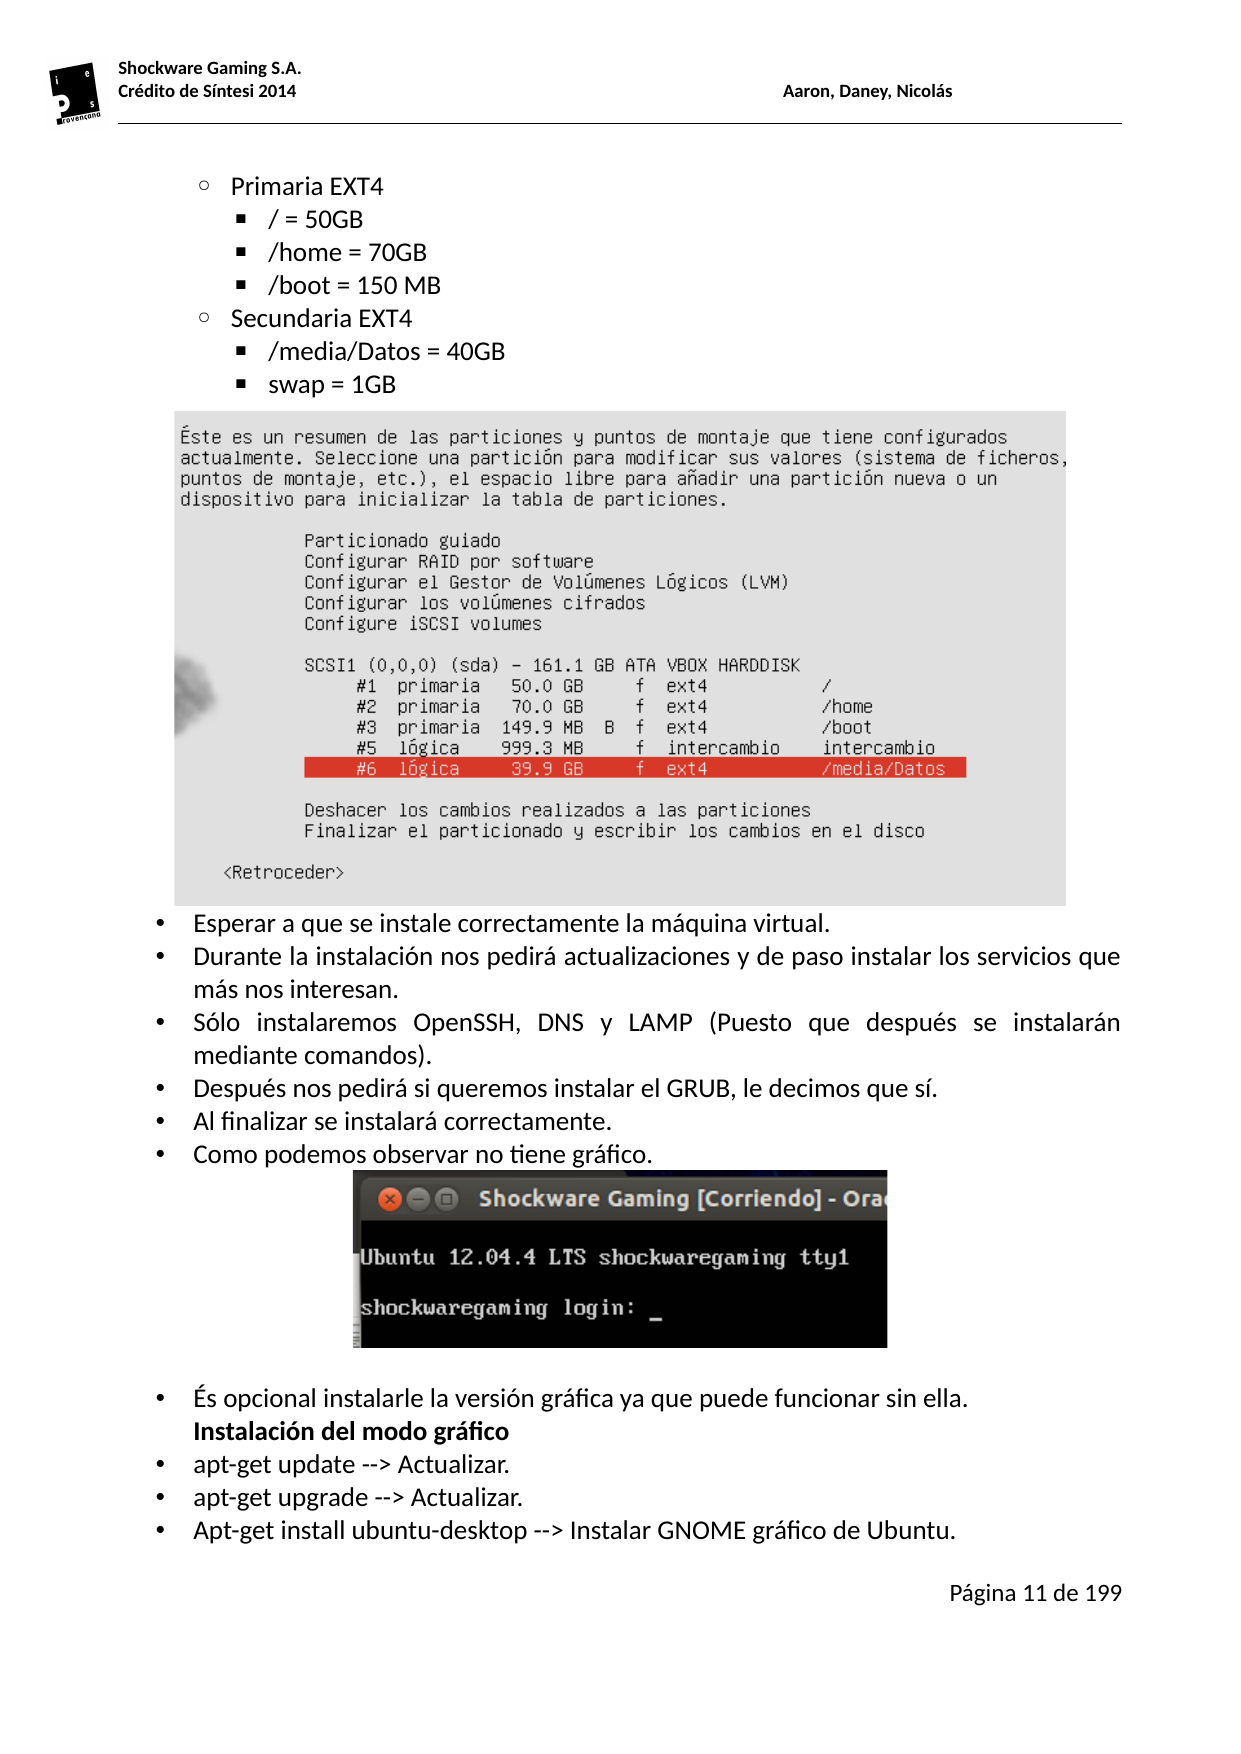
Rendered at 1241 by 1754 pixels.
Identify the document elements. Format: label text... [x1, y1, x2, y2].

list apt-get update --> Actualizar. [156, 1447, 1122, 1480]
list /home = 70GB [231, 235, 1122, 268]
list apt-get upgrade --> Actualizar. [156, 1480, 1122, 1513]
list / = 50GB [231, 202, 1122, 235]
list Esperar a que se instale correctamente la máquina virtual. [156, 401, 1122, 939]
list /boot = 150 MB [231, 268, 1122, 301]
list Apt-get install ubuntu-desktop --> Instalar GNOME gráfico de Ubuntu. [156, 1513, 1122, 1546]
list Sólo instalaremos OpenSSH, DNS y LAMP (Puesto que después se instalarán mediante comandos). [156, 1005, 1122, 1071]
list Secundaria EXT4 [193, 301, 1122, 334]
list /media/Datos = 40GB [231, 334, 1122, 367]
list Primaria EXT4 [193, 169, 1122, 202]
list Como podemos observar no tiene gráfico. [156, 1137, 1122, 1170]
list Instalación del modo gráfico [156, 1414, 1122, 1447]
list És opcional instalarle la versión gráfica ya que puede funcionar sin ella. [156, 1381, 1122, 1414]
picture [43, 56, 110, 130]
list Al finalizar se instalará correctamente. [156, 1104, 1122, 1137]
picture [352, 1170, 888, 1348]
list Durante la instalación nos pedirá actualizaciones y de paso instalar los servicios que más nos interesan. [156, 939, 1122, 1005]
list Después nos pedirá si queremos instalar el GRUB, le decimos que sí. [156, 1071, 1122, 1104]
picture [174, 411, 1066, 906]
list swap = 1GB [231, 367, 1122, 401]
